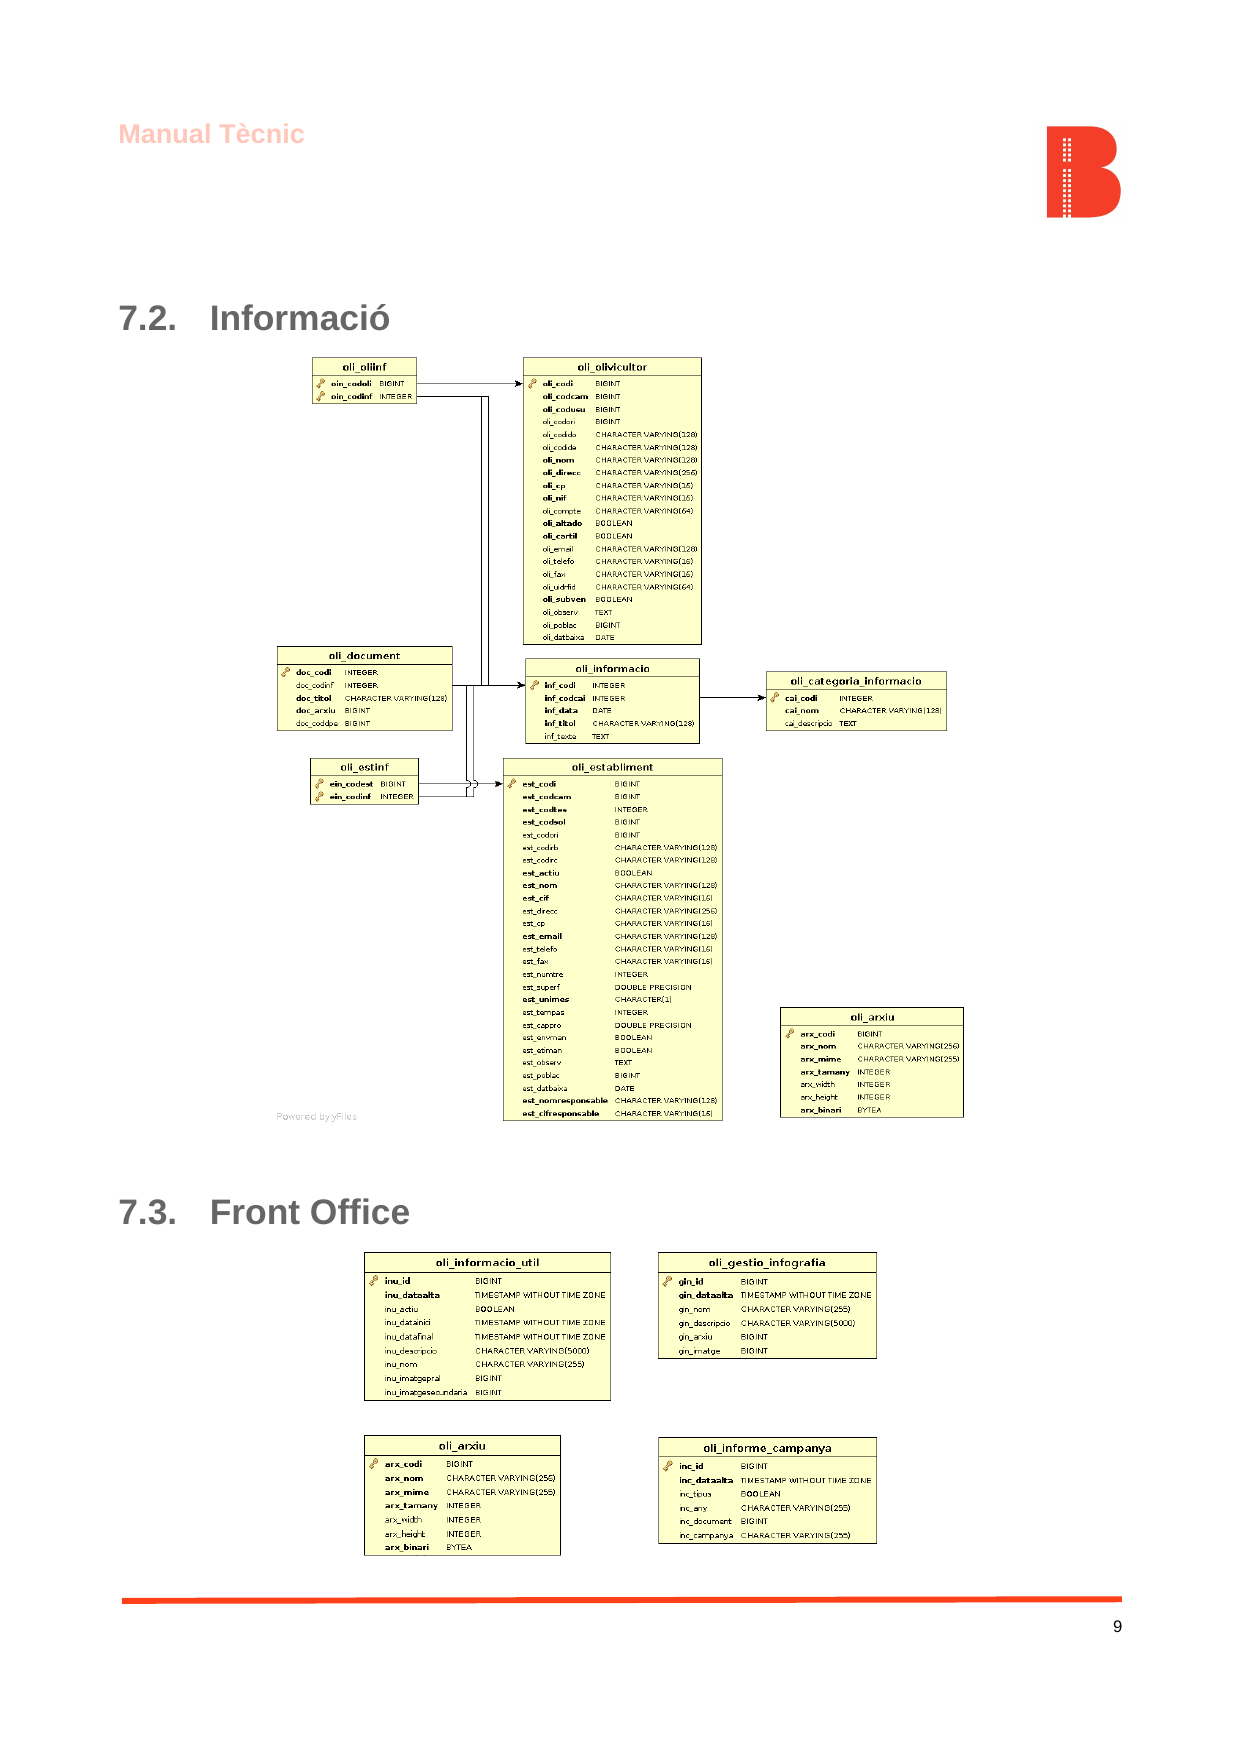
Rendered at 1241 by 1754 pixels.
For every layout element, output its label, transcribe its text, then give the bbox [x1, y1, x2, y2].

picture [1036, 124, 1130, 221]
picture [269, 350, 971, 1128]
subtitle Front Office [118, 1192, 1122, 1232]
picture [356, 1244, 884, 1563]
subtitle Informació [118, 298, 1122, 338]
